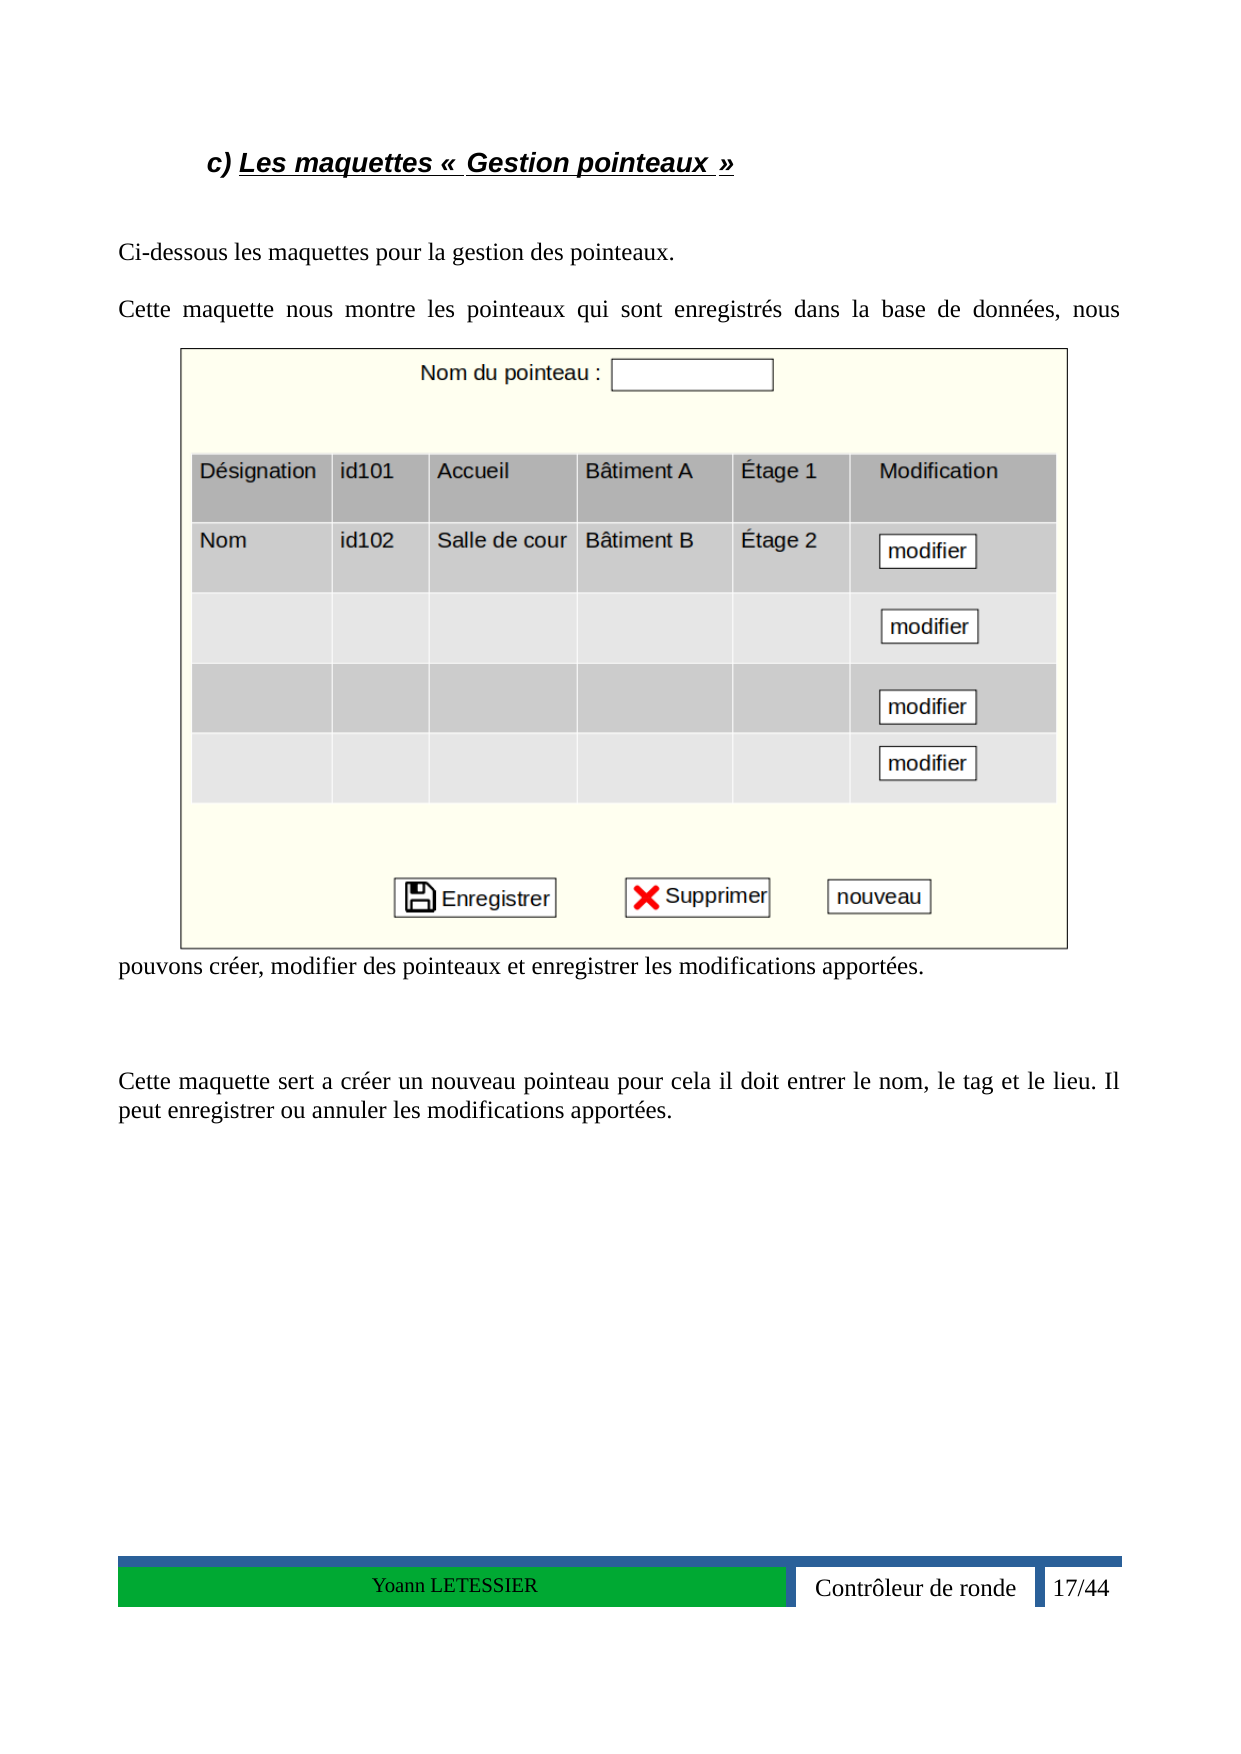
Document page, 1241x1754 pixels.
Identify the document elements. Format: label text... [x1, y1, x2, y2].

subtitle Les maquettes « Gestion pointeaux » [118, 147, 1122, 179]
text Cette maquette nous montre les pointeaux qui sont enregistrés dans la base de données, nous pouvons créer, modifier des pointeaux et enregistrer les modifications apportées. [118, 294, 1122, 980]
text Ci-dessous les maquettes pour la gestion des pointeaux. [118, 237, 1122, 266]
text Cette maquette sert a créer un nouveau pointeau pour cela il doit entrer le nom, le tag et le lieu. Il peut enregistrer ou annuler les modifications apportées. [118, 1066, 1122, 1124]
picture [175, 348, 1069, 952]
